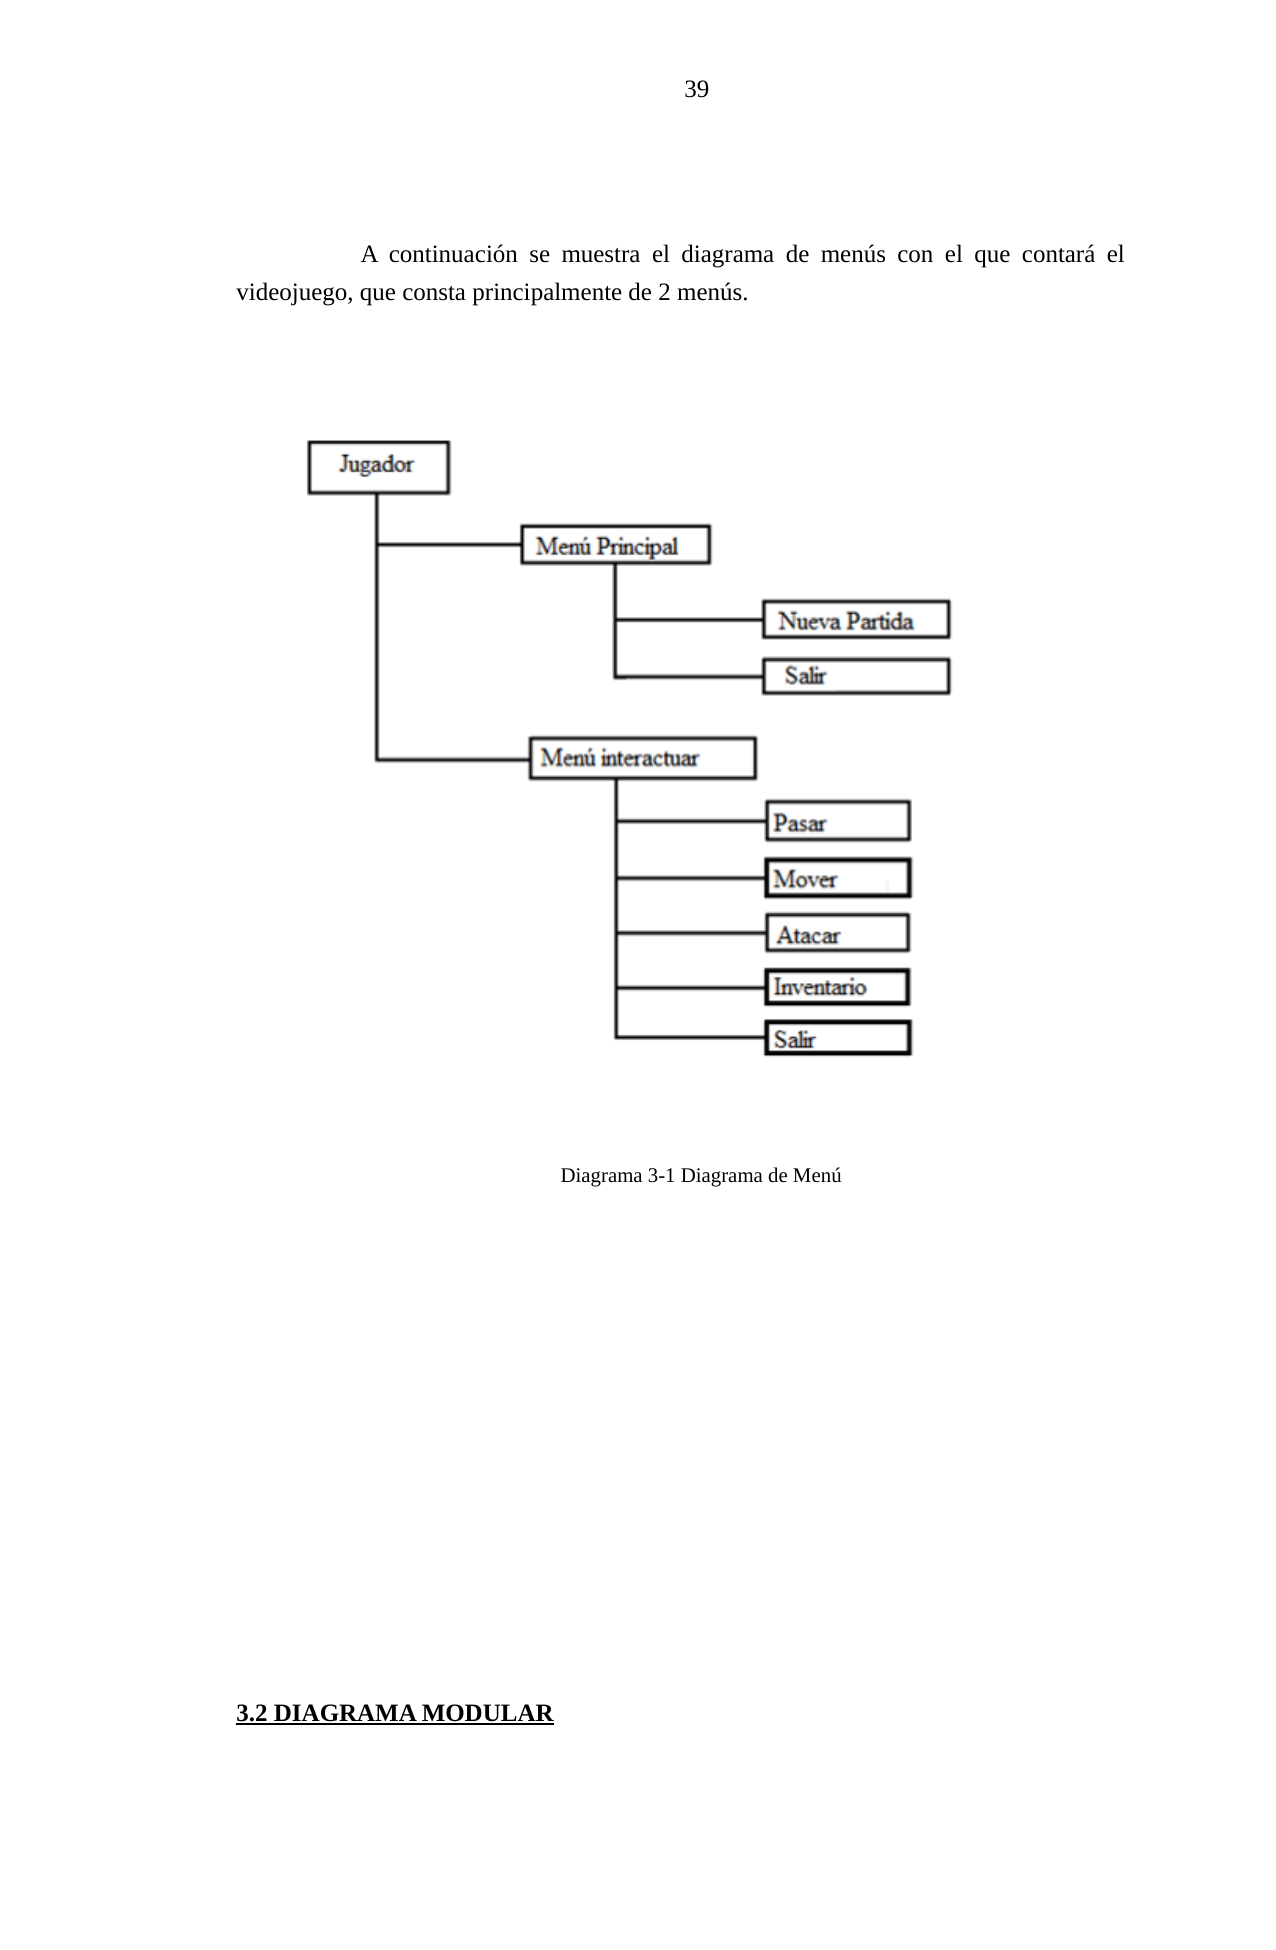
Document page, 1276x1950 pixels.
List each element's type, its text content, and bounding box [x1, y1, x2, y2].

list Diagrama 3-1 Diagrama de Menú [274, 1150, 1128, 1187]
subtitle 3.2 DIAGRAMA MODULAR [236, 1698, 1128, 1727]
text A continuación se muestra el diagrama de menús con el que contará el videojuego, que consta principalmente de 2 menús. [236, 231, 1128, 306]
